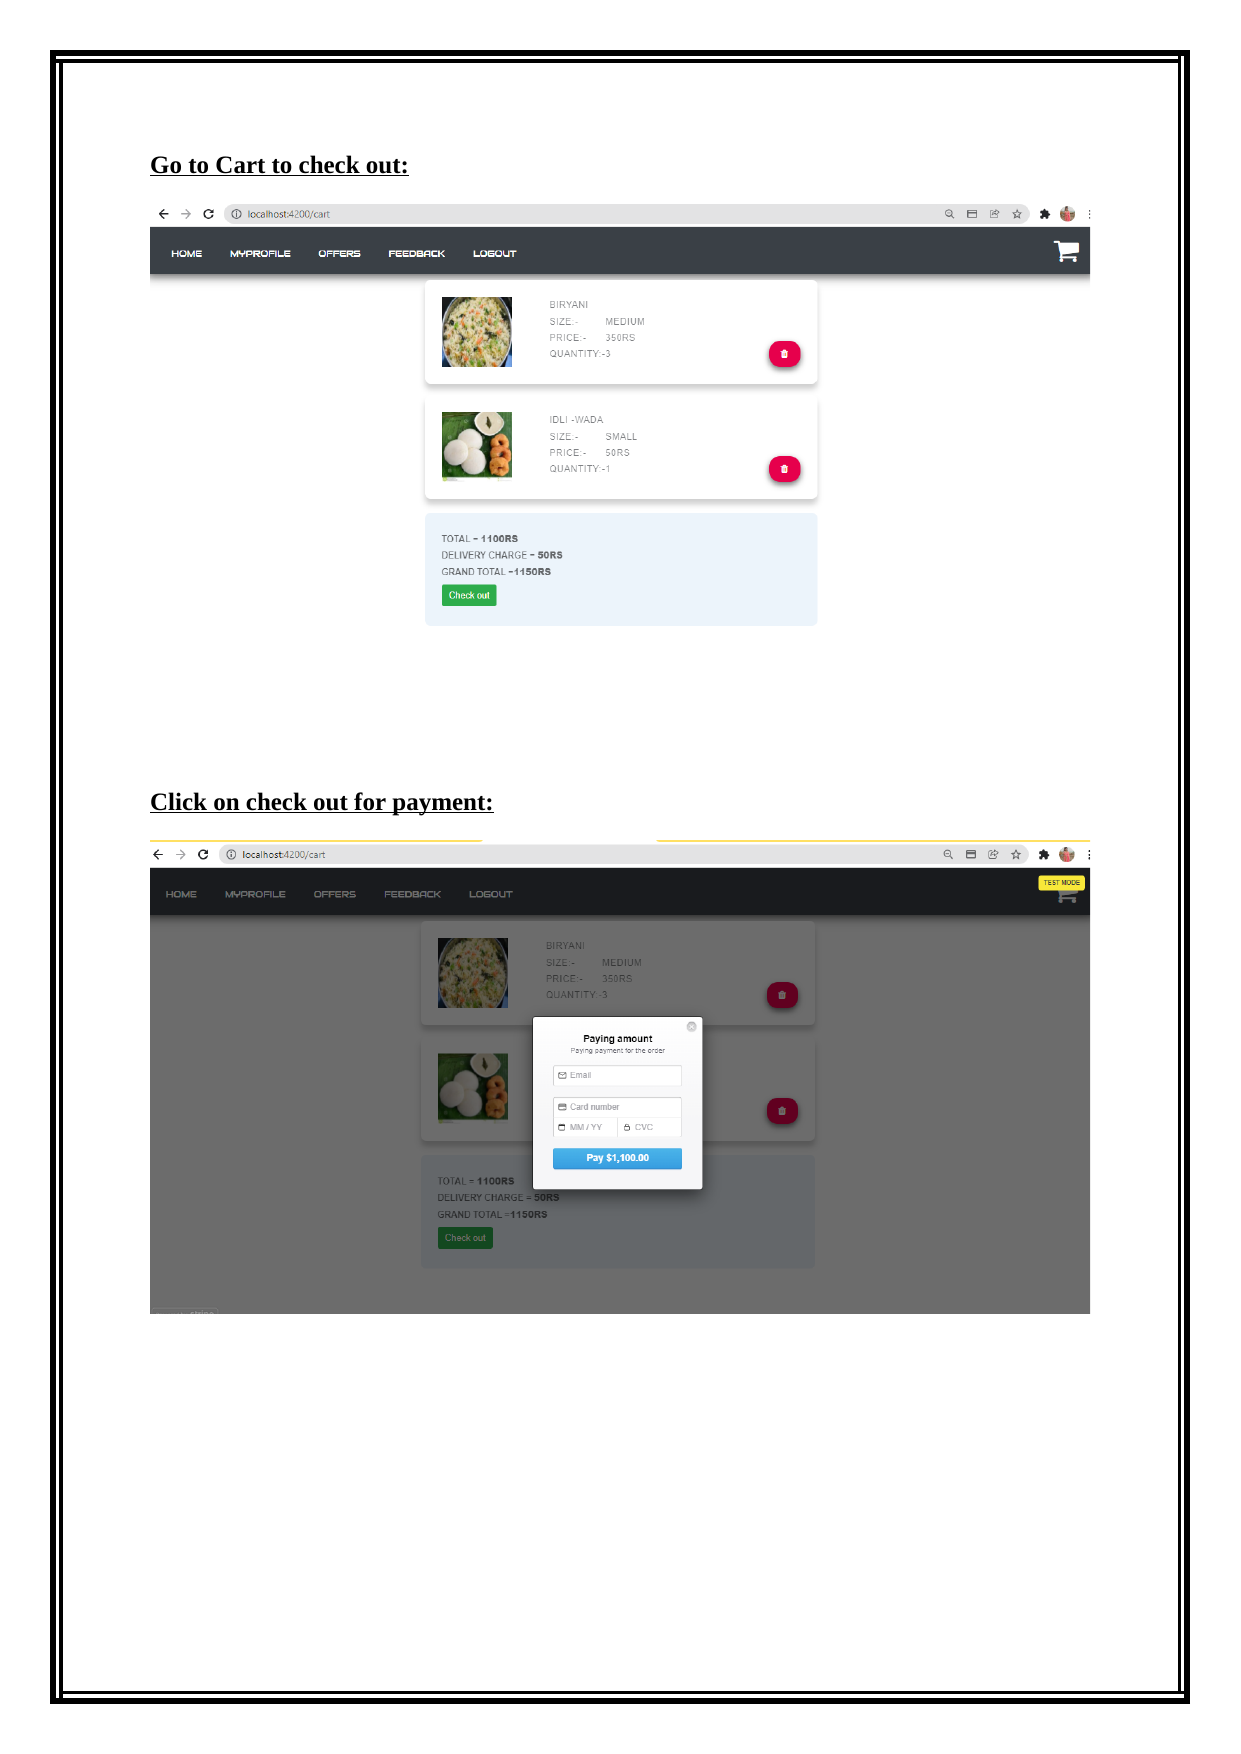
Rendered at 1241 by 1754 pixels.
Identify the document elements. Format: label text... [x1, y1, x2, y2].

picture [150, 203, 1091, 650]
text Click on check out for payment: [150, 787, 1090, 816]
picture [150, 840, 1091, 1314]
text Go to Cart to check out: [150, 150, 1090, 179]
